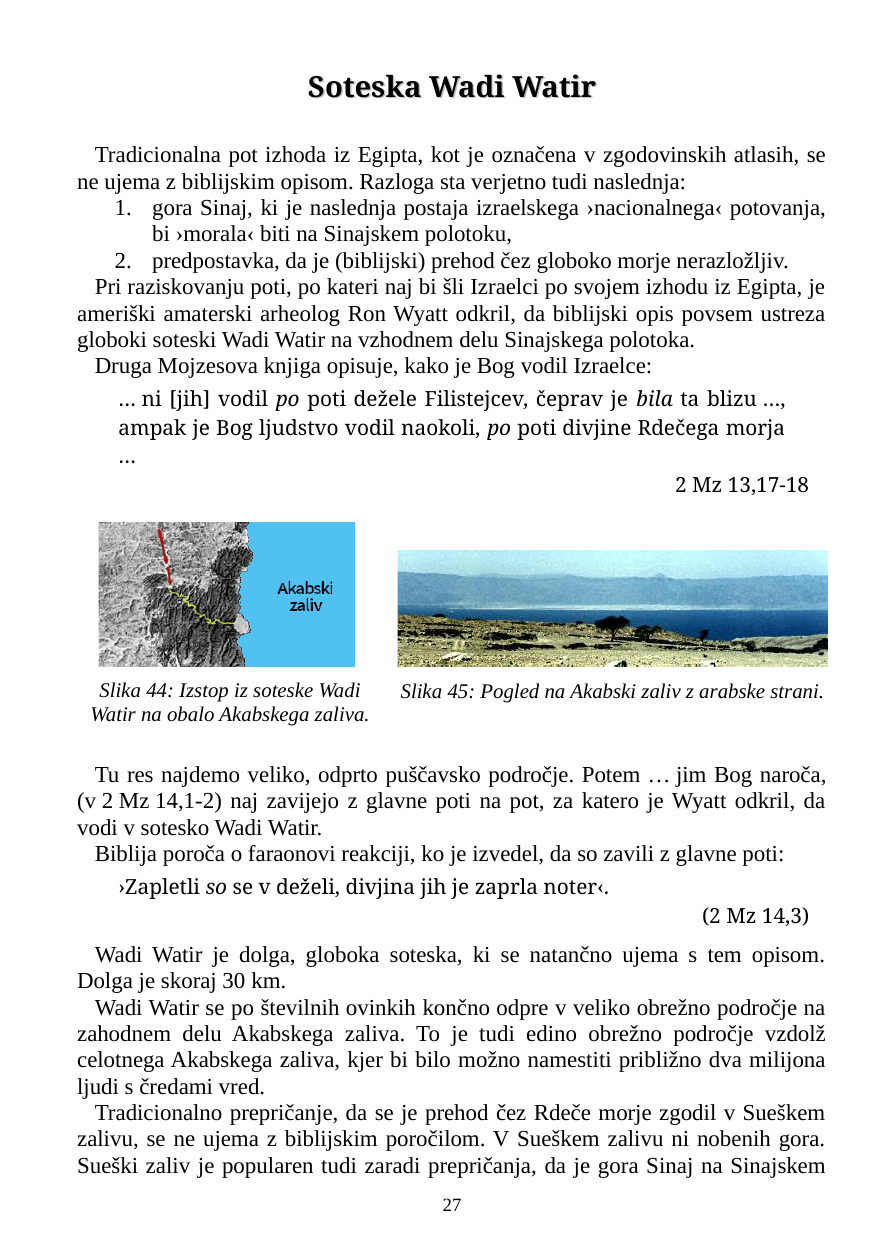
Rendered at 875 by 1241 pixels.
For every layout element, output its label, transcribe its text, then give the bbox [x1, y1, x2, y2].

text Wadi Watir se po številnih ovinkih končno odpre v veliko obrežno področje na zahodnem delu Akabskega zaliva. To je tudi edino obrežno področje vzdolž celotnega Akabskega zaliva, kjer bi bilo možno namestiti približno dva milijona ljudi s čredami vred. [77, 994, 827, 1099]
text Wadi Watir je dolga, globoka soteska, ki se natančno ujema s tem opisom. Dolga je skoraj 30 km. [77, 941, 827, 994]
text ›Zapletli so se v deželi, divjina jih je zaprla noter‹. (2 Mz 14,3) [118, 872, 785, 929]
text Slika 44: Izstop iz soteske Wadi Watir na obalo Akabskega zaliva. [75, 522, 385, 726]
text … ni [jih] vodil po poti dežele Filistejcev, čeprav je bila ta blizu …, ampak je Bog ljudstvo vodil naokoli, po poti divjine Rdečega morja … 2 Mz 13,17-18 [118, 384, 785, 498]
picture [98, 522, 355, 667]
text Pri raziskovanju poti, po kateri naj bi šli Izraelci po svojem izhodu iz Egipta, je ameriški amaterski arheolog Ron Wyatt odkril, da biblijski opis povsem ustreza globoki soteski Wadi Watir na vzhodnem delu Sinajskega polotoka. [77, 273, 827, 352]
text Slika 45: Pogled na Akabski zaliv z arabske strani. [397, 667, 827, 703]
picture [397, 550, 828, 667]
list gora Sinaj, ki je naslednja postaja izraelskega ›nacionalnega‹ potovanja, bi ›morala‹ biti na Sinajskem polotoku, [114, 194, 827, 247]
text Tu res najdemo veliko, odprto puščavsko področje. Potem … jim Bog naroča, (v 2 Mz 14,1-2) naj zavijejo z glavne poti na pot, za katero je Wyatt odkril, da vodi v sotesko Wadi Watir. [75, 510, 827, 840]
list predpostavka, da je (biblijski) prehod čez globoko morje nerazložljiv. [114, 247, 827, 273]
subtitle Soteska Wadi Watir [77, 66, 827, 106]
text Tradicionalna pot izhoda iz Egipta, kot je označena v zgodovinskih atlasih, se ne ujema z biblijskim opisom. Razloga sta verjetno tudi naslednja: [77, 141, 827, 194]
text Druga Mojzesova knjiga opisuje, kako je Bog vodil Izraelce: [77, 352, 827, 379]
text Tradicionalno prepričanje, da se je prehod čez Rdeče morje zgodil v Sueškem zalivu, se ne ujema z biblijskim poročilom. V Sueškem zalivu ni nobenih gora. Sueški zaliv je popularen tudi zaradi prepričanja, da je gora Sinaj na Sinajskem [77, 1099, 827, 1178]
text Biblija poroča o faraonovi reakciji, ko je izvedel, da so zavili z glavne poti: [77, 840, 827, 866]
